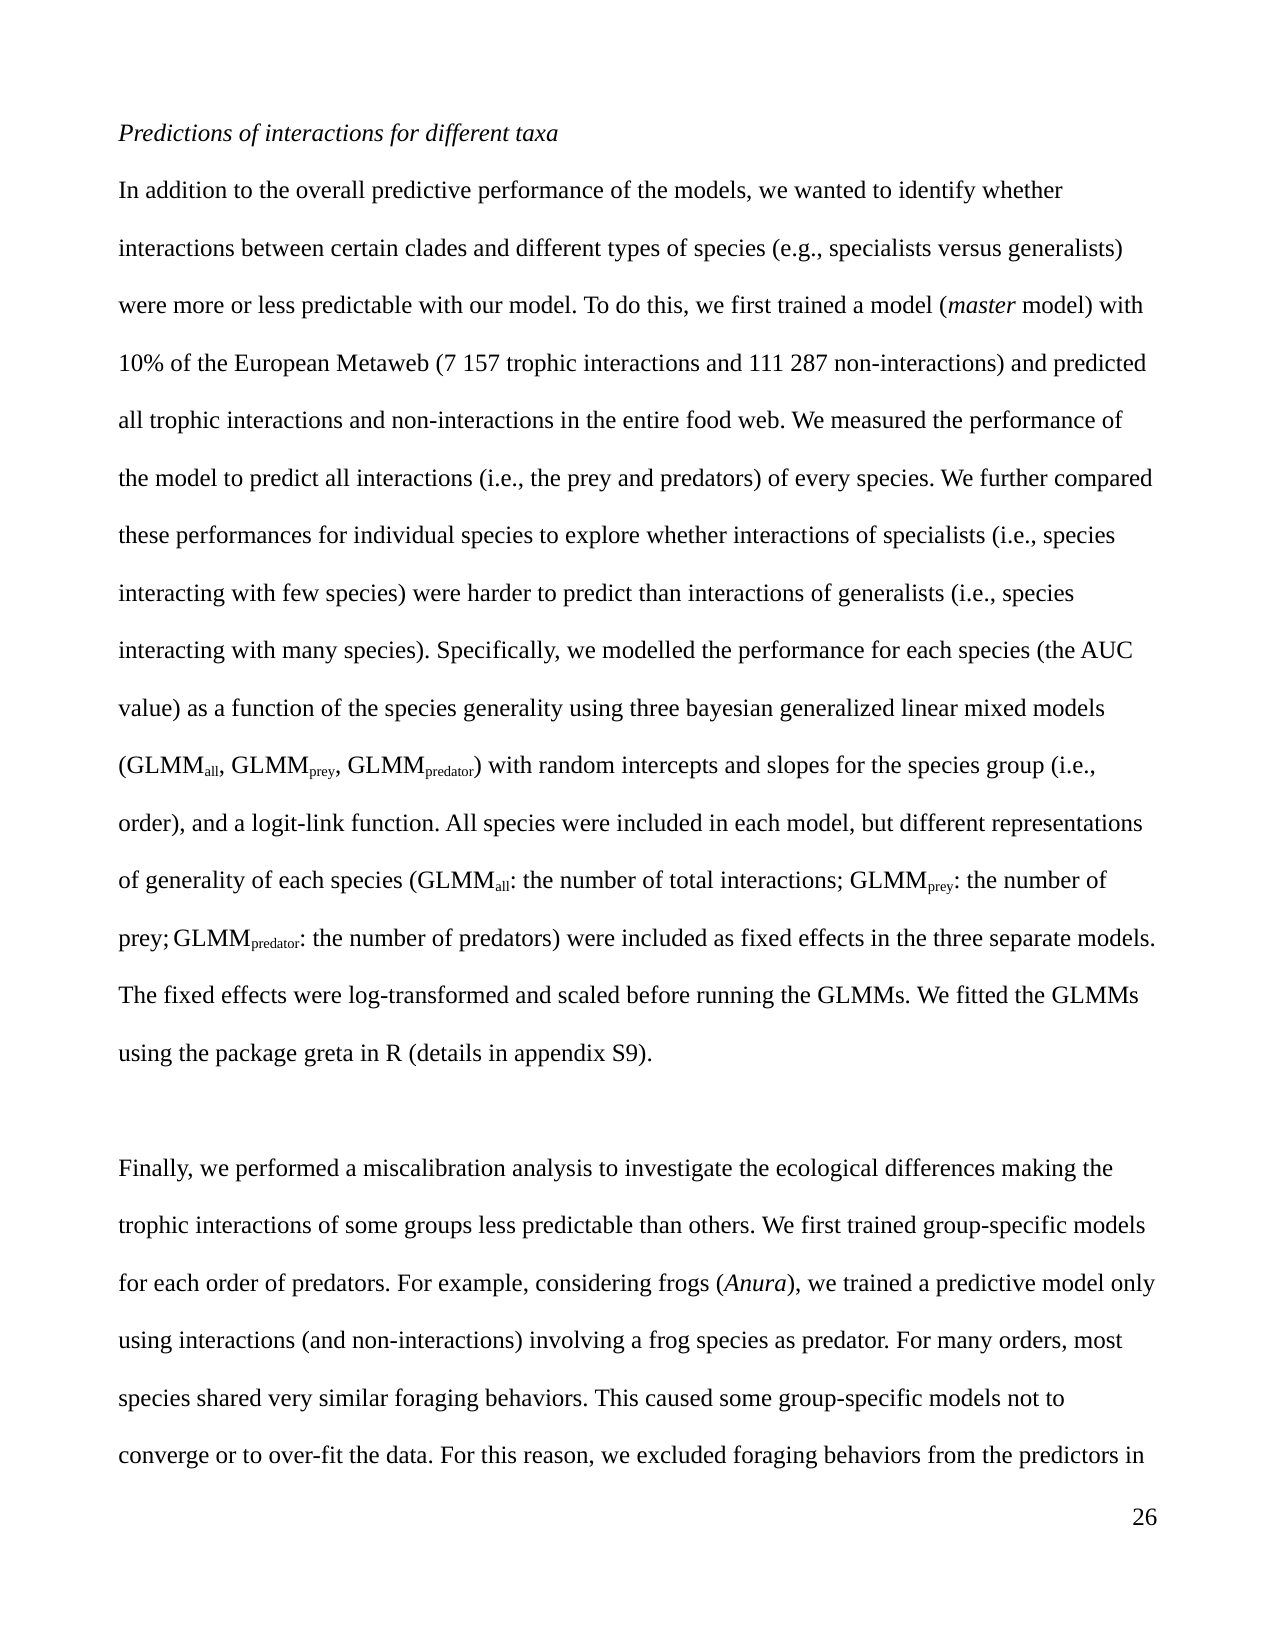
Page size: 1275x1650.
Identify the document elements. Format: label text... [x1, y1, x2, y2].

text In addition to the overall predictive performance of the models, we wanted to identify whether interactions between certain clades and different types of species (e.g., specialists versus generalists) were more or less predictable with our model. To do this, we first trained a model (master model) with 10% of the European Metaweb (7 157 trophic interactions and 111 287 non-interactions) and predicted all trophic interactions and non-interactions in the entire food web. We measured the performance of the model to predict all interactions (i.e., the prey and predators) of every species. We further compared these performances for individual species to explore whether interactions of specialists (i.e., species interacting with few species) were harder to predict than interactions of generalists (i.e., species interacting with many species). Specifically, we modelled the performance for each species (the AUC value) as a function of the species generality using three bayesian generalized linear mixed models (GLMMall, GLMMprey, GLMMpredator) with random intercepts and slopes for the species group (i.e., order), and a logit-link function. All species were included in each model, but different representations of generality of each species (GLMMall: the number of total interactions; GLMMprey: the number of prey; GLMMpredator: the number of predators) were included as fixed effects in the three separate models. The fixed effects were log-transformed and scaled before running the GLMMs. We fitted the GLMMs using the package greta in R (details in appendix S9). [118, 176, 1157, 1067]
text Finally, we performed a miscalibration analysis to investigate the ecological differences making the trophic interactions of some groups less predictable than others. We first trained group-specific models for each order of predators. For example, considering frogs (Anura), we trained a predictive model only using interactions (and non-interactions) involving a frog species as predator. For many orders, most species shared very similar foraging behaviors. This caused some group-specific models not to converge or to over-fit the data. For this reason, we excluded foraging behaviors from the predictors in [118, 1153, 1157, 1469]
text Predictions of interactions for different taxa [118, 118, 1157, 147]
